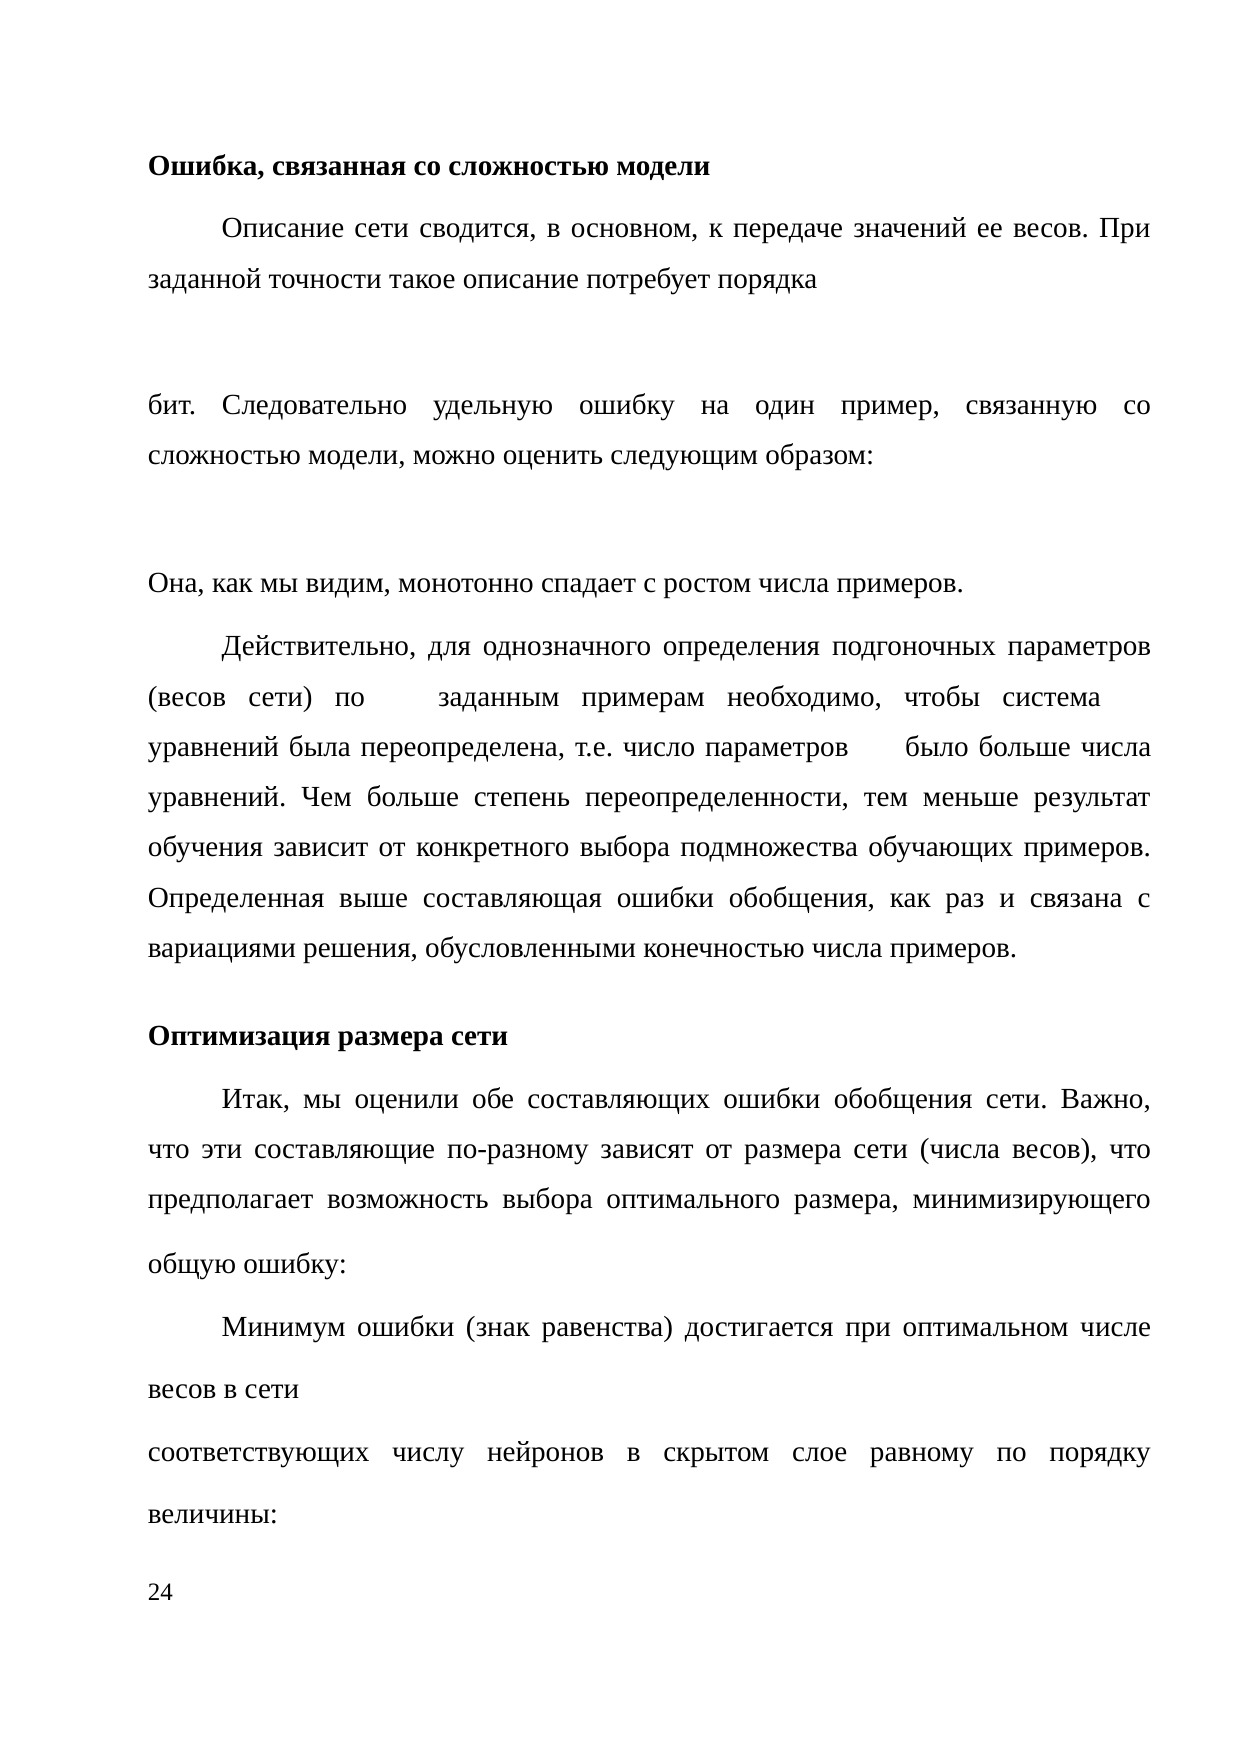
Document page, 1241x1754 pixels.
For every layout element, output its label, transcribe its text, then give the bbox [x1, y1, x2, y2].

text Действительно, для однозначного определения подгоночных параметров (весов сети) по заданным примерам необходимо, чтобы система уравнений была переопределена, т.е. число параметров было больше числа уравнений. Чем больше степень переопределенности, тем меньше результат обучения зависит от конкретного выбора подмножества обучающих примеров. Определенная выше составляющая ошибки обобщения, как раз и связана с вариациями решения, обусловленными конечностью числа примеров. [148, 628, 1152, 964]
text Минимум ошибки (знак равенства) достигается при оптимальном числе весов в сети [148, 1309, 1152, 1405]
subtitle Оптимизация размера сети [148, 1018, 1152, 1052]
subtitle Ошибка, связанная со сложностью модели [148, 148, 1152, 181]
text Она, как мы видим, монотонно спадает с ростом числа примеров. [148, 566, 1152, 599]
text бит. Следовательно удельную ошибку на один пример, связанную со сложностью модели, можно оценить следующим образом: [148, 387, 1152, 471]
text соответствующих числу нейронов в скрытом слое равному по порядку величины: [148, 1434, 1152, 1530]
text Итак, мы оценили обе составляющих ошибки обобщения сети. Важно, что эти составляющие по-разному зависят от размера сети (числа весов), что предполагает возможность выбора оптимального размера, минимизирующего общую ошибку: [148, 1081, 1152, 1280]
text Описание сети сводится, в основном, к передаче значений ее весов. При заданной точности такое описание потребует порядка [148, 210, 1152, 294]
